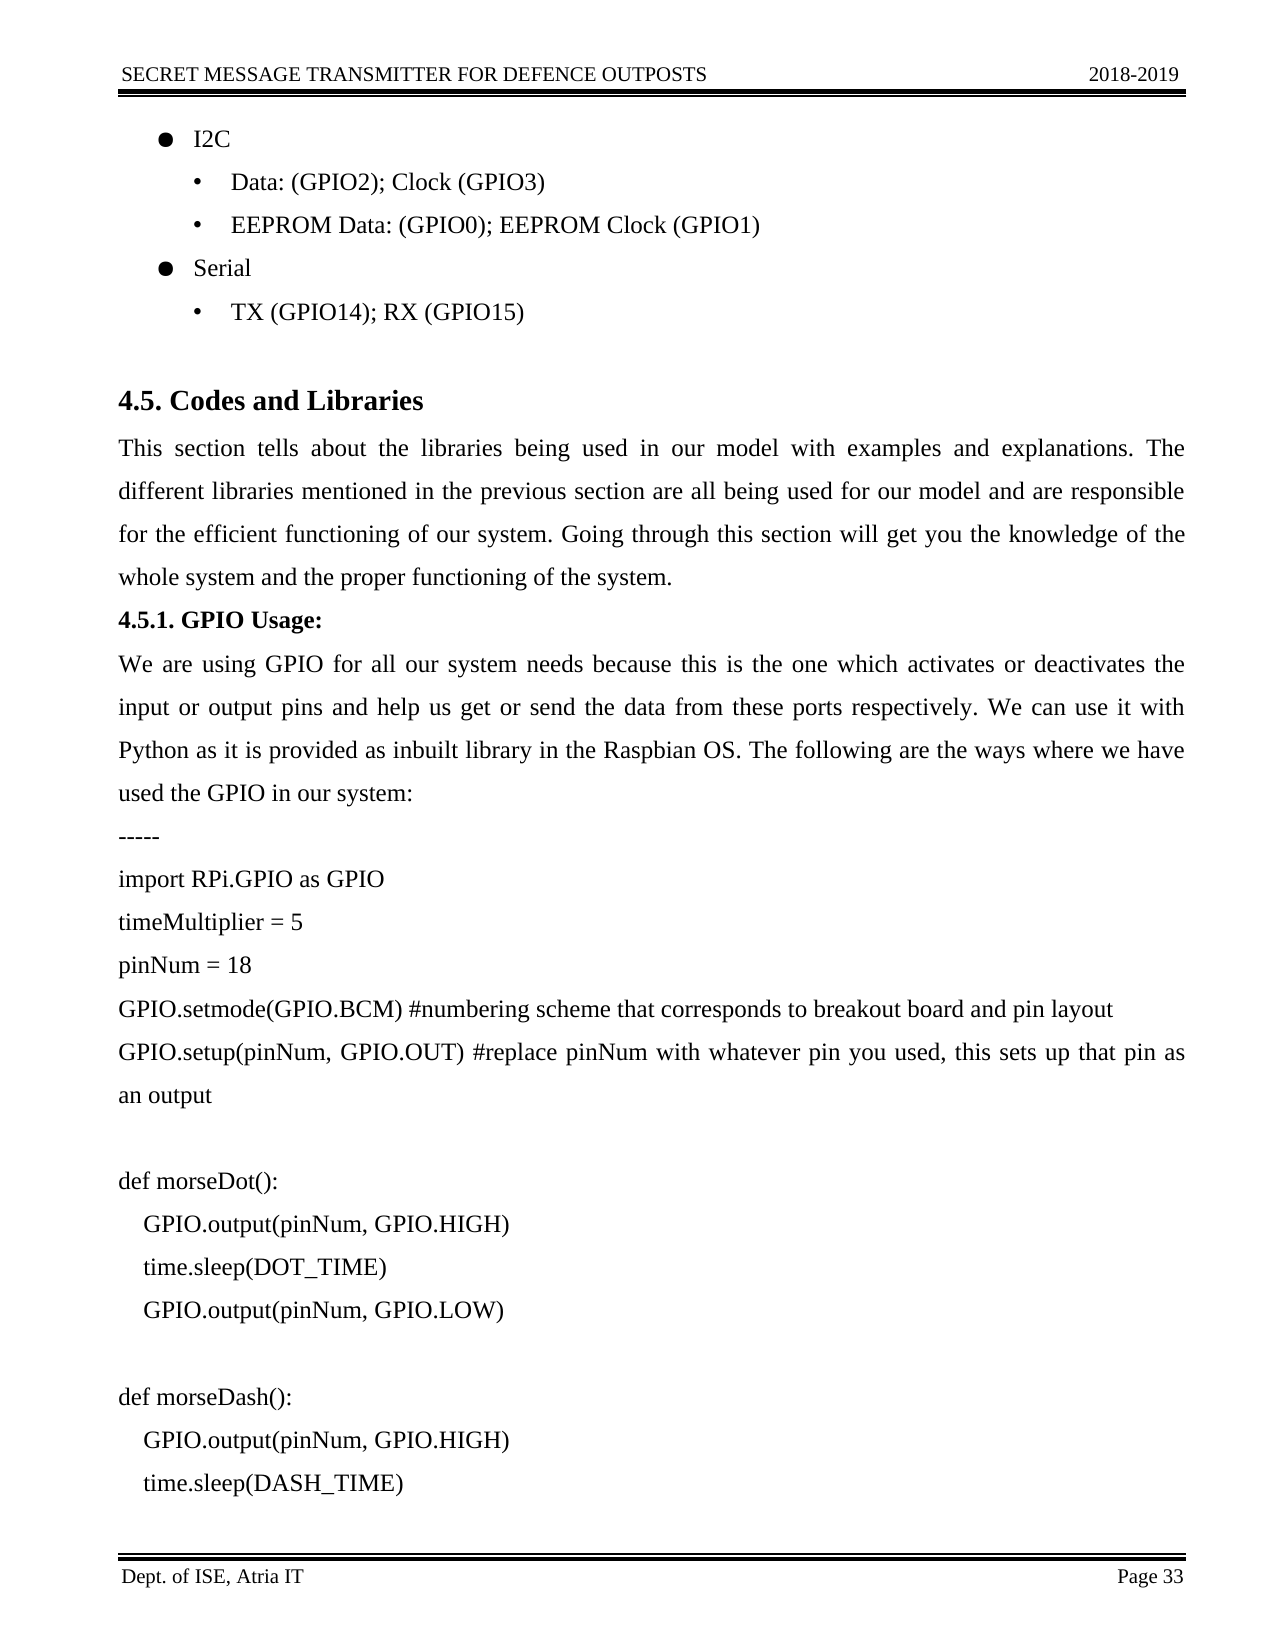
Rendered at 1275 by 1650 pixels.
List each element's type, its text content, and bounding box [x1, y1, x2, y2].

text time.sleep(DOT_TIME) [118, 1252, 1186, 1281]
text GPIO.output(pinNum, GPIO.HIGH) [118, 1209, 1186, 1238]
list Serial [156, 253, 1186, 282]
list I2C [156, 124, 1186, 153]
list Data: (GPIO2); Clock (GPIO3) [193, 167, 1186, 196]
text time.sleep(DASH_TIME) [118, 1468, 1186, 1497]
text GPIO.setmode(GPIO.BCM) #numbering scheme that corresponds to breakout board and pin layout [118, 994, 1186, 1022]
list EEPROM Data: (GPIO0); EEPROM Clock (GPIO1) [193, 210, 1186, 239]
text pinNum = 18 [118, 951, 1186, 979]
text def morseDot(): [118, 1166, 1186, 1195]
text GPIO.setup(pinNum, GPIO.OUT) #replace pinNum with whatever pin you used, this sets up that pin as an output [118, 1037, 1186, 1109]
text This section tells about the libraries being used in our model with examples and explanations. The different libraries mentioned in the previous section are all being used for our model and are responsible for the efficient functioning of our system. Going through this section will get you the knowledge of the whole system and the proper functioning of the system. [118, 433, 1186, 591]
text timeMultiplier = 5 [118, 907, 1186, 936]
text 4.5. Codes and Libraries [118, 383, 1186, 416]
text GPIO.output(pinNum, GPIO.HIGH) [118, 1425, 1186, 1454]
text We are using GPIO for all our system needs because this is the one which activates or deactivates the input or output pins and help us get or send the data from these ports respectively. We can use it with Python as it is provided as inbuilt library in the Raspbian OS. The following are the ways where we have used the GPIO in our system: [118, 649, 1186, 807]
text def morseDash(): [118, 1382, 1186, 1411]
text 4.5.1. GPIO Usage: [118, 606, 1186, 634]
text import RPi.GPIO as GPIO [118, 864, 1186, 893]
list TX (GPIO14); RX (GPIO15) [193, 297, 1186, 325]
text ----- [118, 821, 1186, 850]
text GPIO.output(pinNum, GPIO.LOW) [118, 1296, 1186, 1324]
